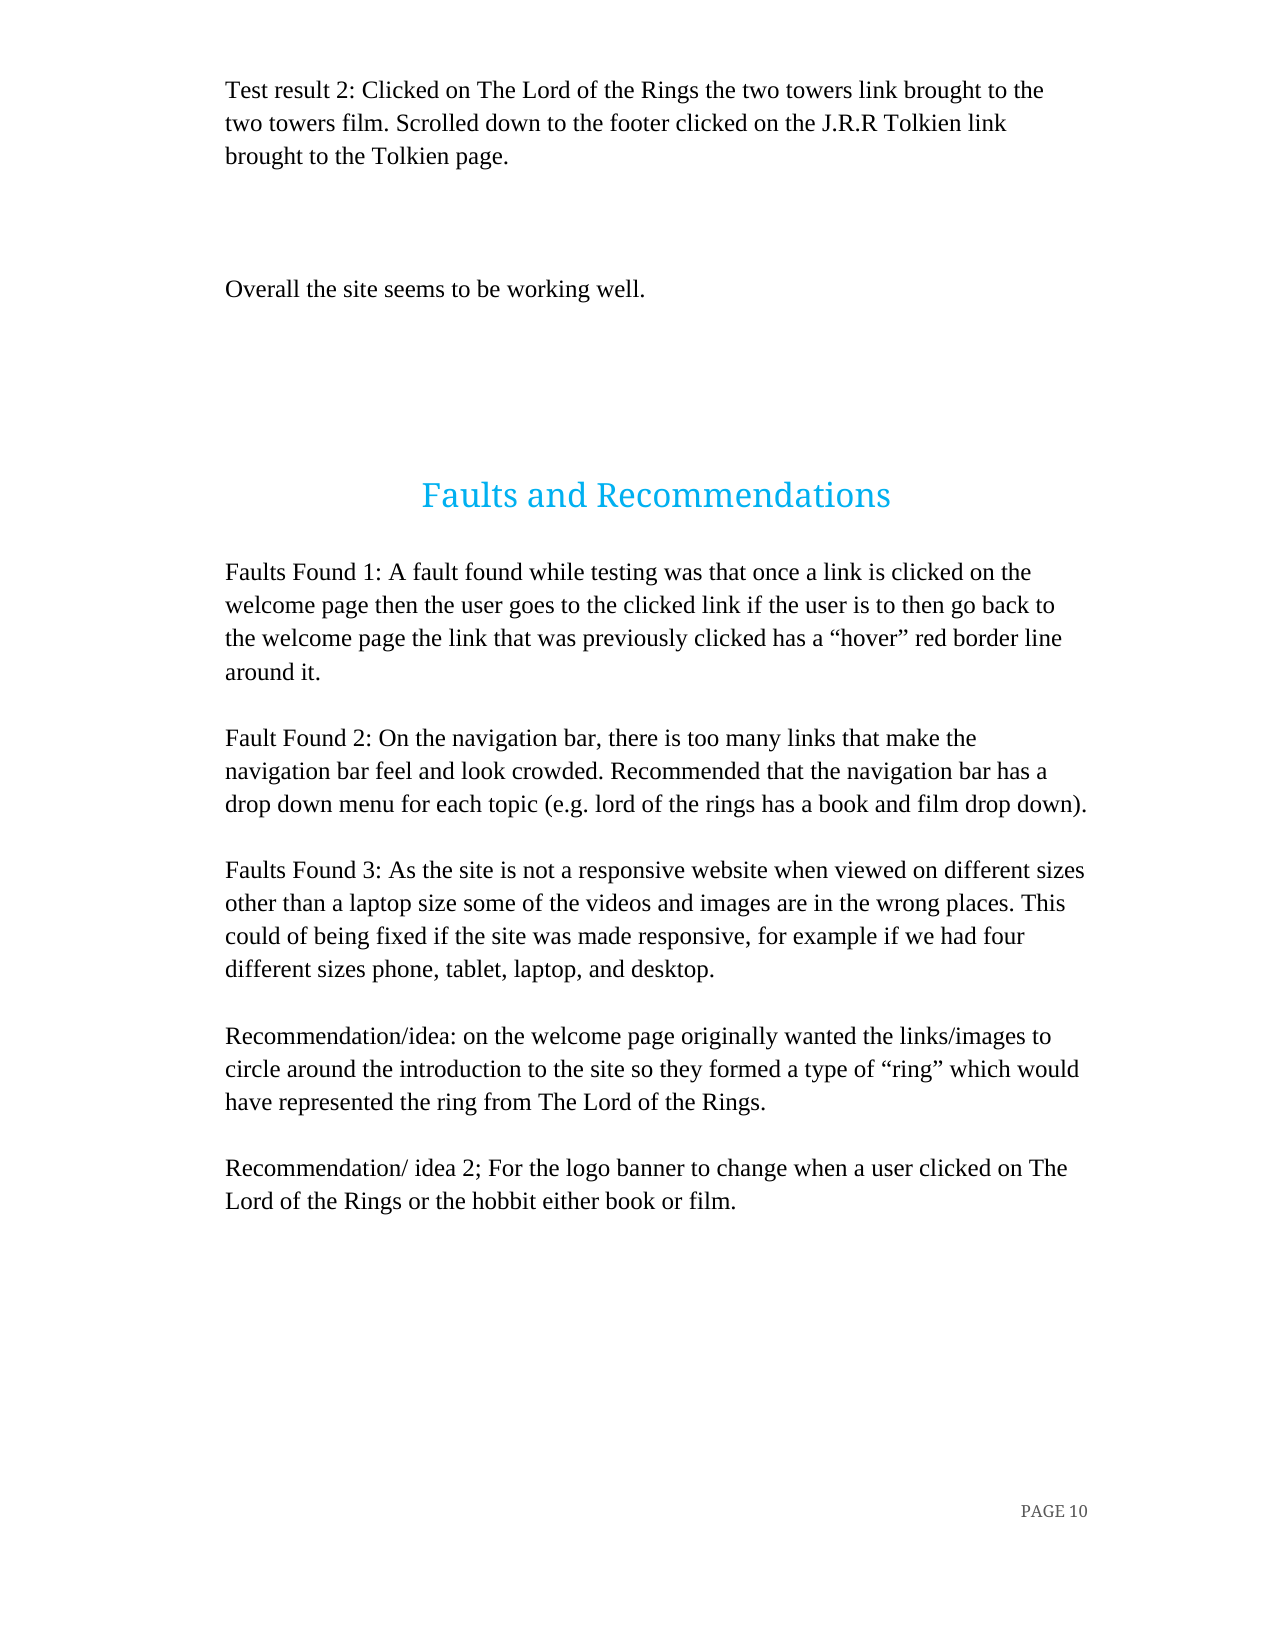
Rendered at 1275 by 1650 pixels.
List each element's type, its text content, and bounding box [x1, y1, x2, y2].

text Fault Found 2: On the navigation bar, there is too many links that make the navigation bar feel and look crowded. Recommended that the navigation bar has a drop down menu for each topic (e.g. lord of the rings has a book and film drop down). [225, 723, 1087, 818]
text Recommendation/idea: on the welcome page originally wanted the links/images to circle around the introduction to the site so they formed a type of “ring” which would have represented the ring from The Lord of the Rings. [225, 1021, 1087, 1116]
text Faults and Recommendations [225, 472, 1087, 517]
text Recommendation/ idea 2; For the logo banner to change when a user clicked on The Lord of the Rings or the hobbit either book or film. [225, 1153, 1087, 1215]
text Test result 2: Clicked on The Lord of the Rings the two towers link brought to the two towers film. Scrolled down to the footer clicked on the J.R.R Tolkien link brought to the Tolkien page. [225, 75, 1087, 170]
text Faults Found 3: As the site is not a responsive website when viewed on different sizes other than a laptop size some of the videos and images are in the wrong places. This could of being fixed if the site was made responsive, for example if we had four different sizes phone, tablet, laptop, and desktop. [225, 855, 1087, 983]
text Overall the site seems to be working well. [225, 274, 1087, 302]
text Faults Found 1: A fault found while testing was that once a link is clicked on the welcome page then the user goes to the clicked link if the user is to then go back to the welcome page the link that was previously clicked has a “hover” red border line around it. [225, 557, 1087, 685]
